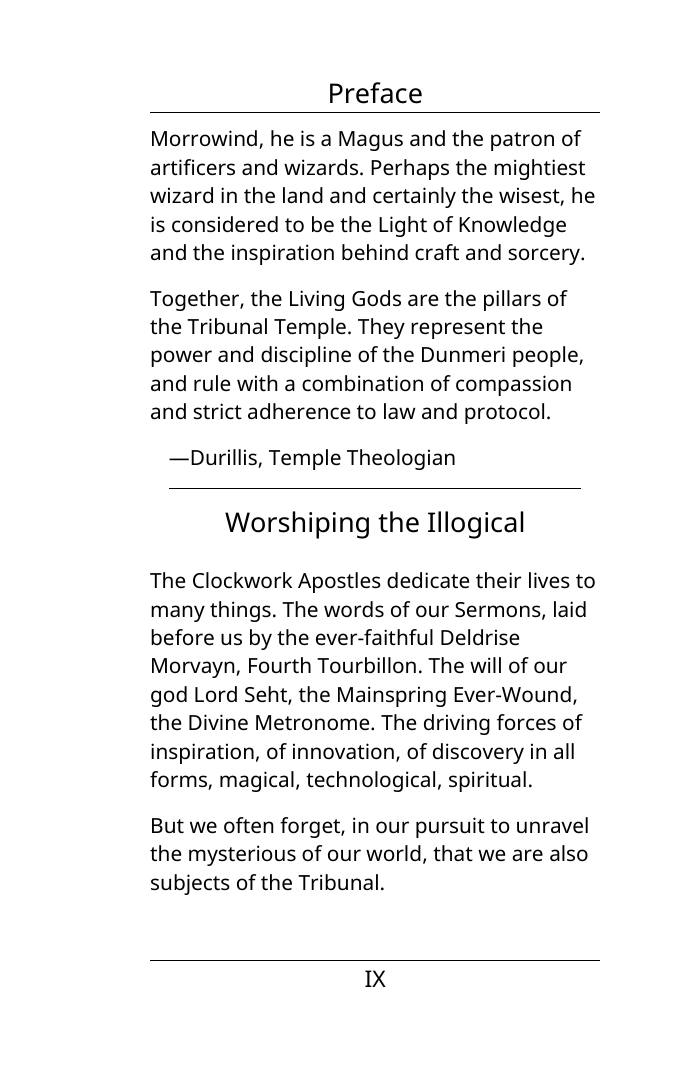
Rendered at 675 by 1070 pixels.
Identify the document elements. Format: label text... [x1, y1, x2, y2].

text The Clockwork Apostles dedicate their lives to many things. The words of our Sermons, laid before us by the ever-faithful Deldrise Morvayn, Fourth Tourbillon. The will of our god Lord Seht, the Mainspring Ever-Wound, the Divine Metronome. The driving forces of inspiration, of innovation, of discovery in all forms, magical, technological, spiritual. [150, 566, 600, 794]
text But we often forget, in our pursuit to unravel the mysterious of our world, that we are also subjects of the Tribunal. [150, 811, 600, 896]
text Together, the Living Gods are the pillars of the Tribunal Temple. They represent the power and discipline of the Dunmeri people, and rule with a combination of compassion and strict adherence to law and protocol. [150, 284, 600, 426]
text Worshiping the Illogical [150, 504, 600, 541]
text —Durillis, Temple Theologian [169, 443, 600, 471]
text Morrowind, he is a Magus and the patron of artificers and wizards. Perhaps the mightiest wizard in the land and certainly the wisest, he is considered to be the Light of Knowledge and the inspiration behind craft and sorcery. [150, 124, 600, 267]
